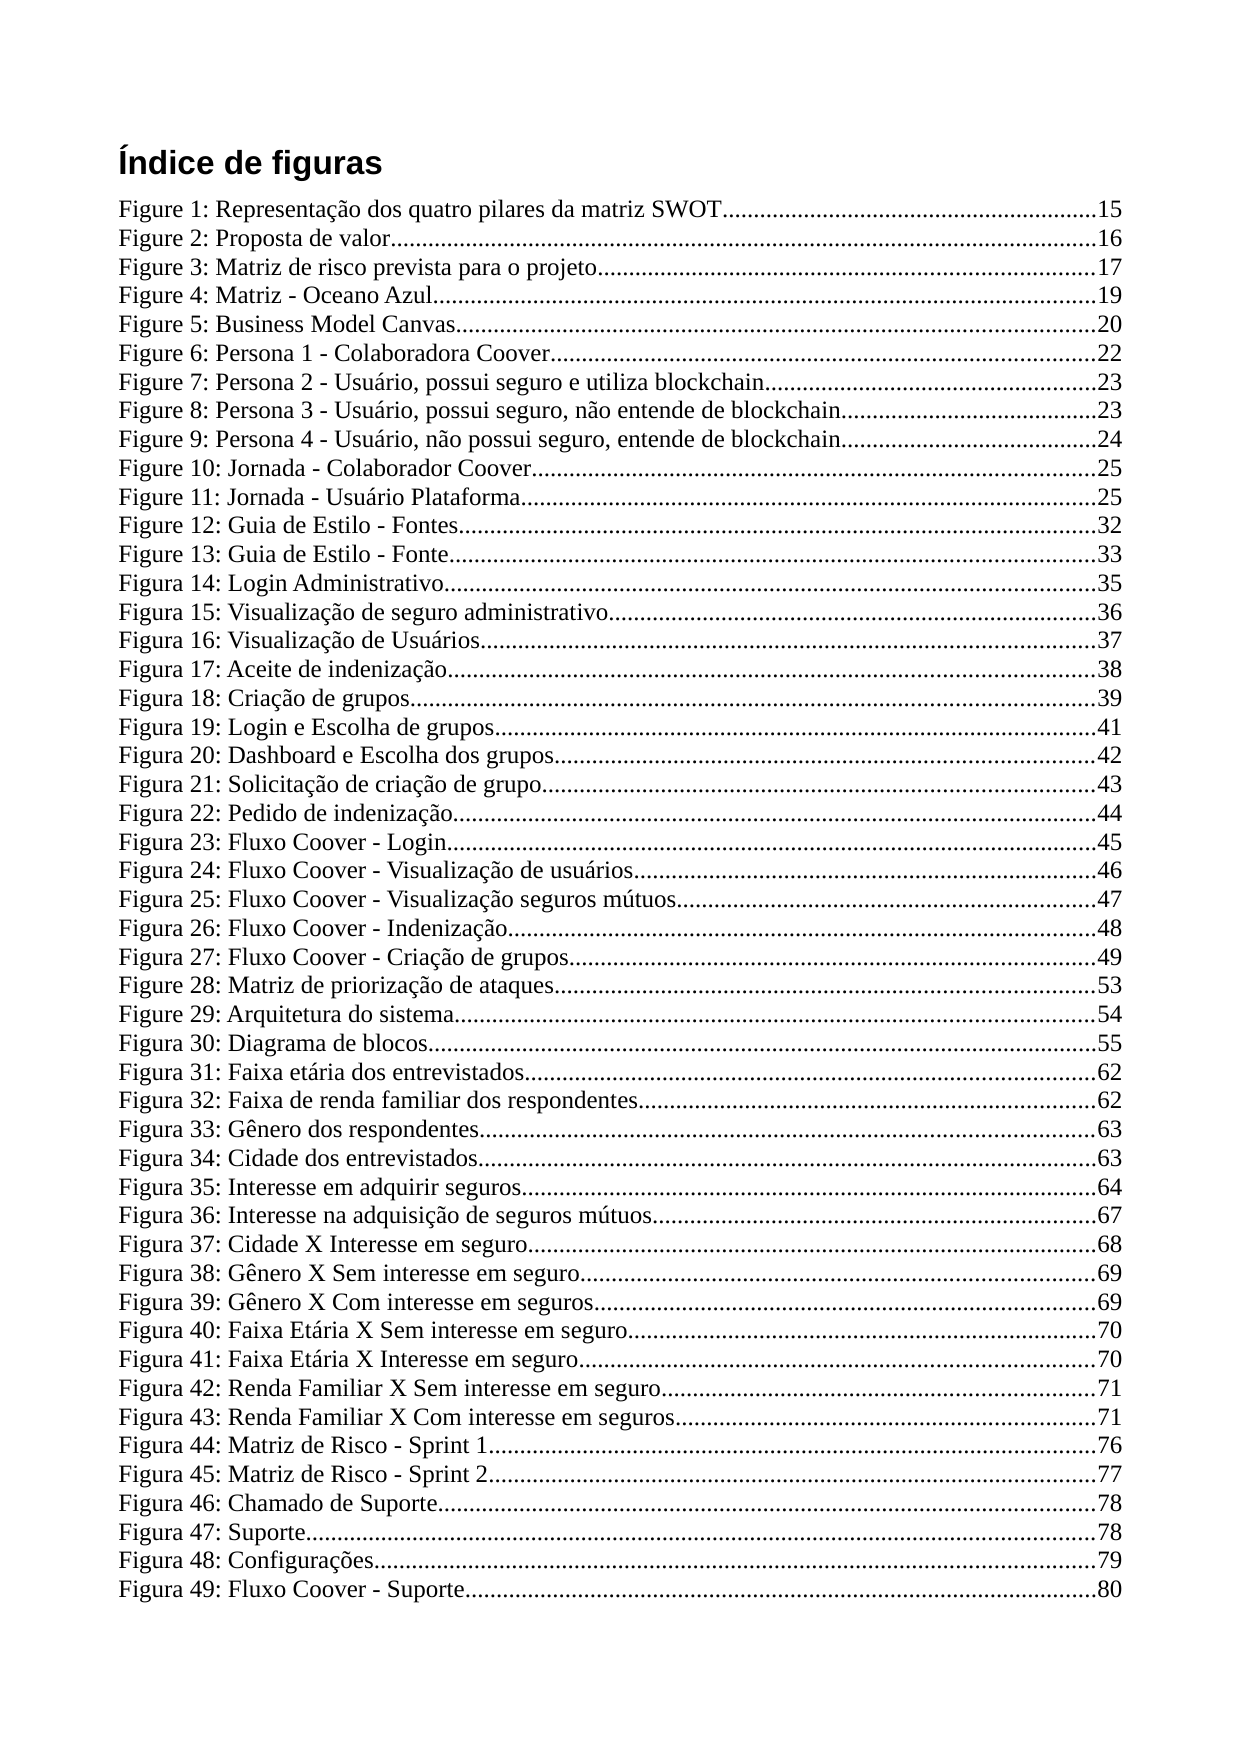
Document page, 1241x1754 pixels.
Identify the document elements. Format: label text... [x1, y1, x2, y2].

text Figura 25: Fluxo Coover - Visualização seguros mútuos 47 [118, 884, 1122, 913]
text Figura 17: Aceite de indenização 38 [118, 654, 1122, 683]
text Figura 18: Criação de grupos 39 [118, 683, 1122, 712]
text Figura 24: Fluxo Coover - Visualização de usuários 46 [118, 855, 1122, 884]
text Figura 22: Pedido de indenização 44 [118, 798, 1122, 827]
text Figura 14: Login Administrativo 35 [118, 568, 1122, 597]
text Figura 47: Suporte 78 [118, 1517, 1122, 1545]
text Figure 2: Proposta de valor 16 [118, 223, 1122, 252]
text Figura 21: Solicitação de criação de grupo 43 [118, 769, 1122, 798]
text Figura 42: Renda Familiar X Sem interesse em seguro 71 [118, 1373, 1122, 1402]
text Figura 41: Faixa Etária X Interesse em seguro 70 [118, 1344, 1122, 1373]
text Figure 8: Persona 3 - Usuário, possui seguro, não entende de blockchain 23 [118, 395, 1122, 424]
text Figura 34: Cidade dos entrevistados 63 [118, 1143, 1122, 1172]
text Figura 20: Dashboard e Escolha dos grupos 42 [118, 740, 1122, 769]
text Figure 5: Business Model Canvas 20 [118, 309, 1122, 338]
text Figure 10: Jornada - Colaborador Coover 25 [118, 453, 1122, 482]
text Figure 3: Matriz de risco prevista para o projeto 17 [118, 252, 1122, 280]
text Figura 31: Faixa etária dos entrevistados 62 [118, 1057, 1122, 1085]
text Figura 48: Configurações 79 [118, 1545, 1122, 1574]
text Figura 44: Matriz de Risco - Sprint 1 76 [118, 1430, 1122, 1459]
text Figure 11: Jornada - Usuário Plataforma 25 [118, 482, 1122, 510]
text Figura 43: Renda Familiar X Com interesse em seguros 71 [118, 1402, 1122, 1430]
text Figura 30: Diagrama de blocos 55 [118, 1028, 1122, 1057]
text Figure 29: Arquitetura do sistema 54 [118, 999, 1122, 1028]
text Figura 15: Visualização de seguro administrativo 36 [118, 597, 1122, 625]
text Figura 19: Login e Escolha de grupos 41 [118, 712, 1122, 740]
text Figure 6: Persona 1 - Colaboradora Coover 22 [118, 338, 1122, 367]
text Figura 16: Visualização de Usuários 37 [118, 625, 1122, 654]
text Figure 28: Matriz de priorização de ataques 53 [118, 970, 1122, 999]
text Figure 7: Persona 2 - Usuário, possui seguro e utiliza blockchain 23 [118, 367, 1122, 395]
text Figure 4: Matriz - Oceano Azul 19 [118, 280, 1122, 309]
text Figura 39: Gênero X Com interesse em seguros 69 [118, 1287, 1122, 1315]
text Figure 13: Guia de Estilo - Fonte 33 [118, 539, 1122, 568]
text Figure 9: Persona 4 - Usuário, não possui seguro, entende de blockchain 24 [118, 424, 1122, 453]
text Figura 37: Cidade X Interesse em seguro 68 [118, 1229, 1122, 1258]
text Figura 27: Fluxo Coover - Criação de grupos 49 [118, 942, 1122, 970]
text Figura 40: Faixa Etária X Sem interesse em seguro 70 [118, 1315, 1122, 1344]
text Figura 23: Fluxo Coover - Login 45 [118, 827, 1122, 855]
text Figura 49: Fluxo Coover - Suporte 80 [118, 1574, 1122, 1603]
text Figura 26: Fluxo Coover - Indenização 48 [118, 913, 1122, 942]
text Figura 45: Matriz de Risco - Sprint 2 77 [118, 1459, 1122, 1488]
text Figura 33: Gênero dos respondentes 63 [118, 1114, 1122, 1143]
text Figura 38: Gênero X Sem interesse em seguro 69 [118, 1258, 1122, 1287]
text Figura 46: Chamado de Suporte 78 [118, 1488, 1122, 1517]
text Figura 36: Interesse na adquisição de seguros mútuos 67 [118, 1200, 1122, 1229]
text Figure 12: Guia de Estilo - Fontes 32 [118, 510, 1122, 539]
text Figure 1: Representação dos quatro pilares da matriz SWOT 15 [118, 194, 1122, 223]
text Figura 32: Faixa de renda familiar dos respondentes 62 [118, 1085, 1122, 1114]
subtitle Índice de figuras [118, 143, 1122, 182]
text Figura 35: Interesse em adquirir seguros 64 [118, 1172, 1122, 1200]
